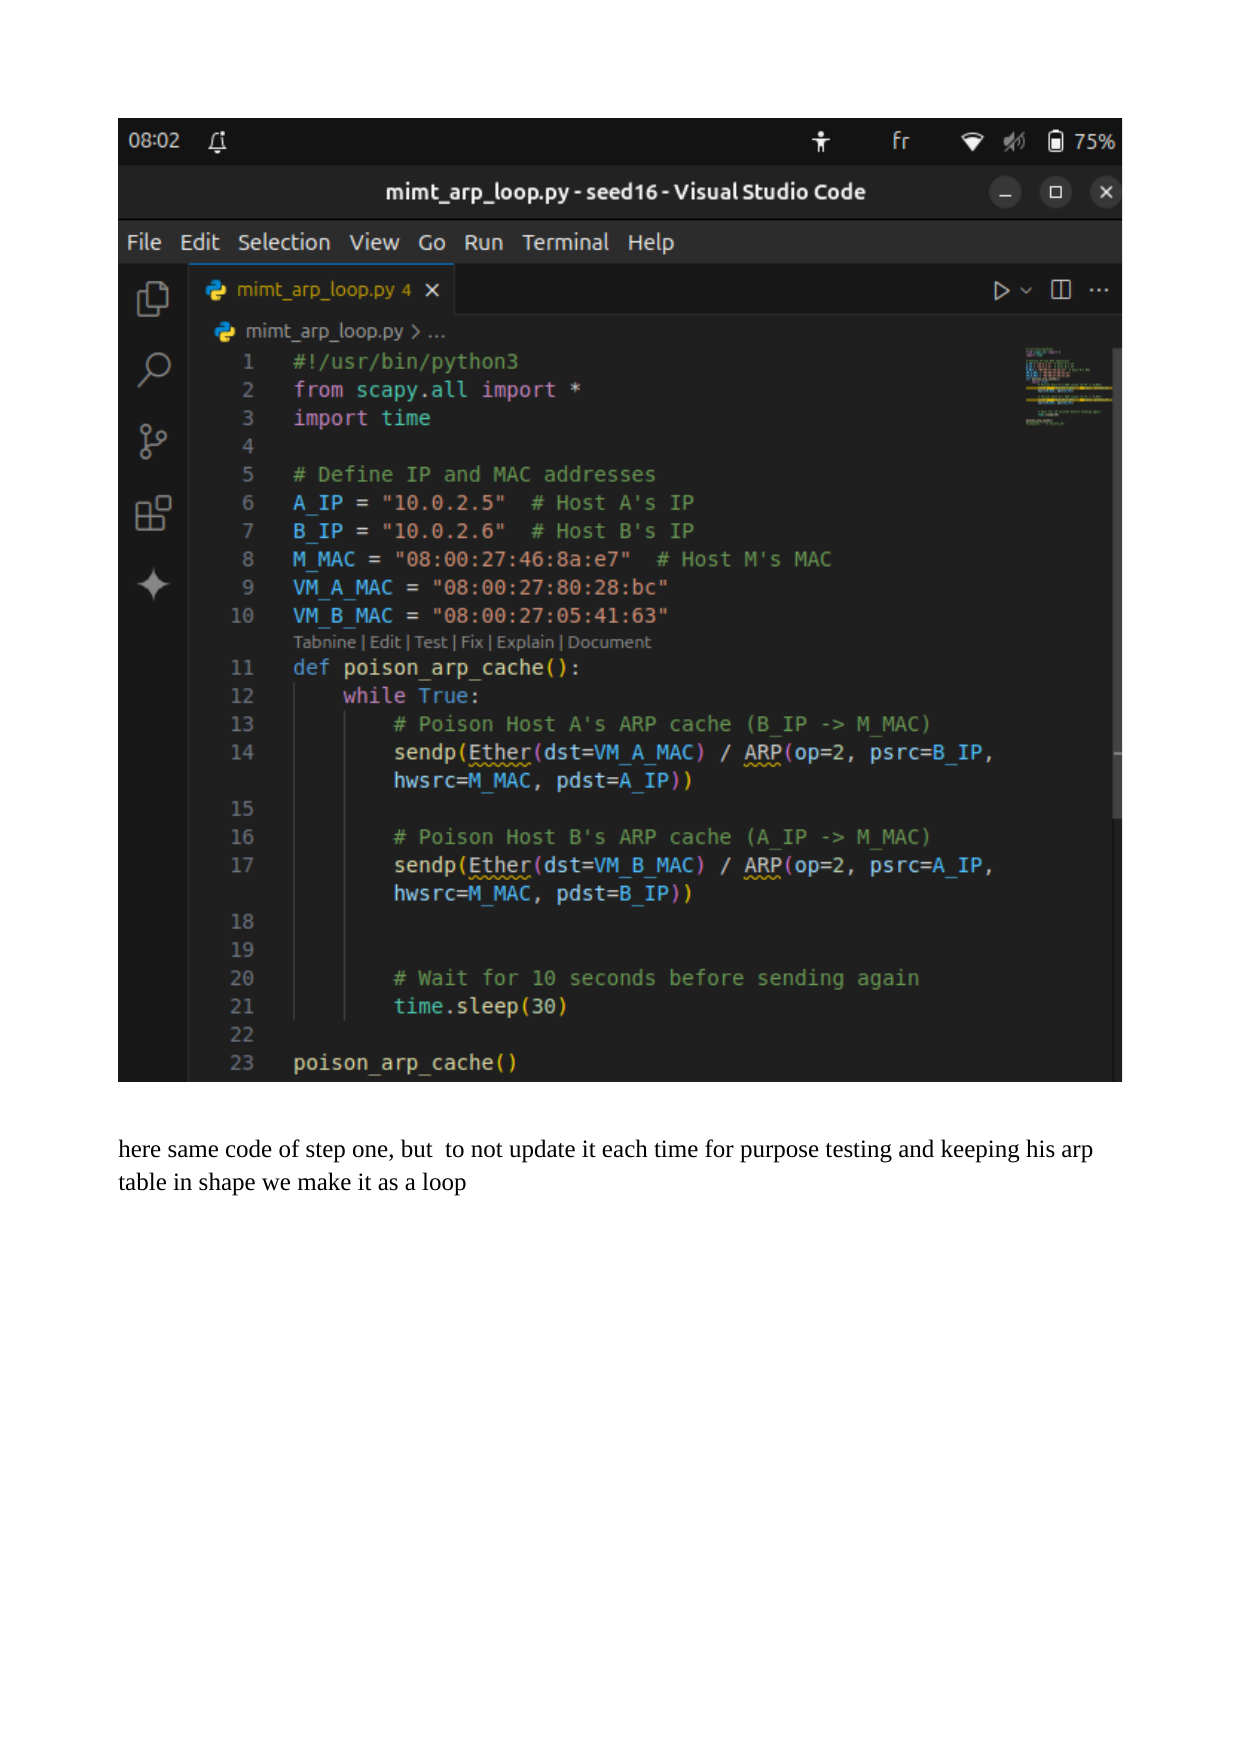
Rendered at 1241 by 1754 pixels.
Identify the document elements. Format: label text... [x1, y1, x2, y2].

picture [118, 118, 1123, 1082]
text here same code of step one, but to not update it each time for purpose testing and keeping his arp table in shape we make it as a loop [118, 1134, 1122, 1196]
